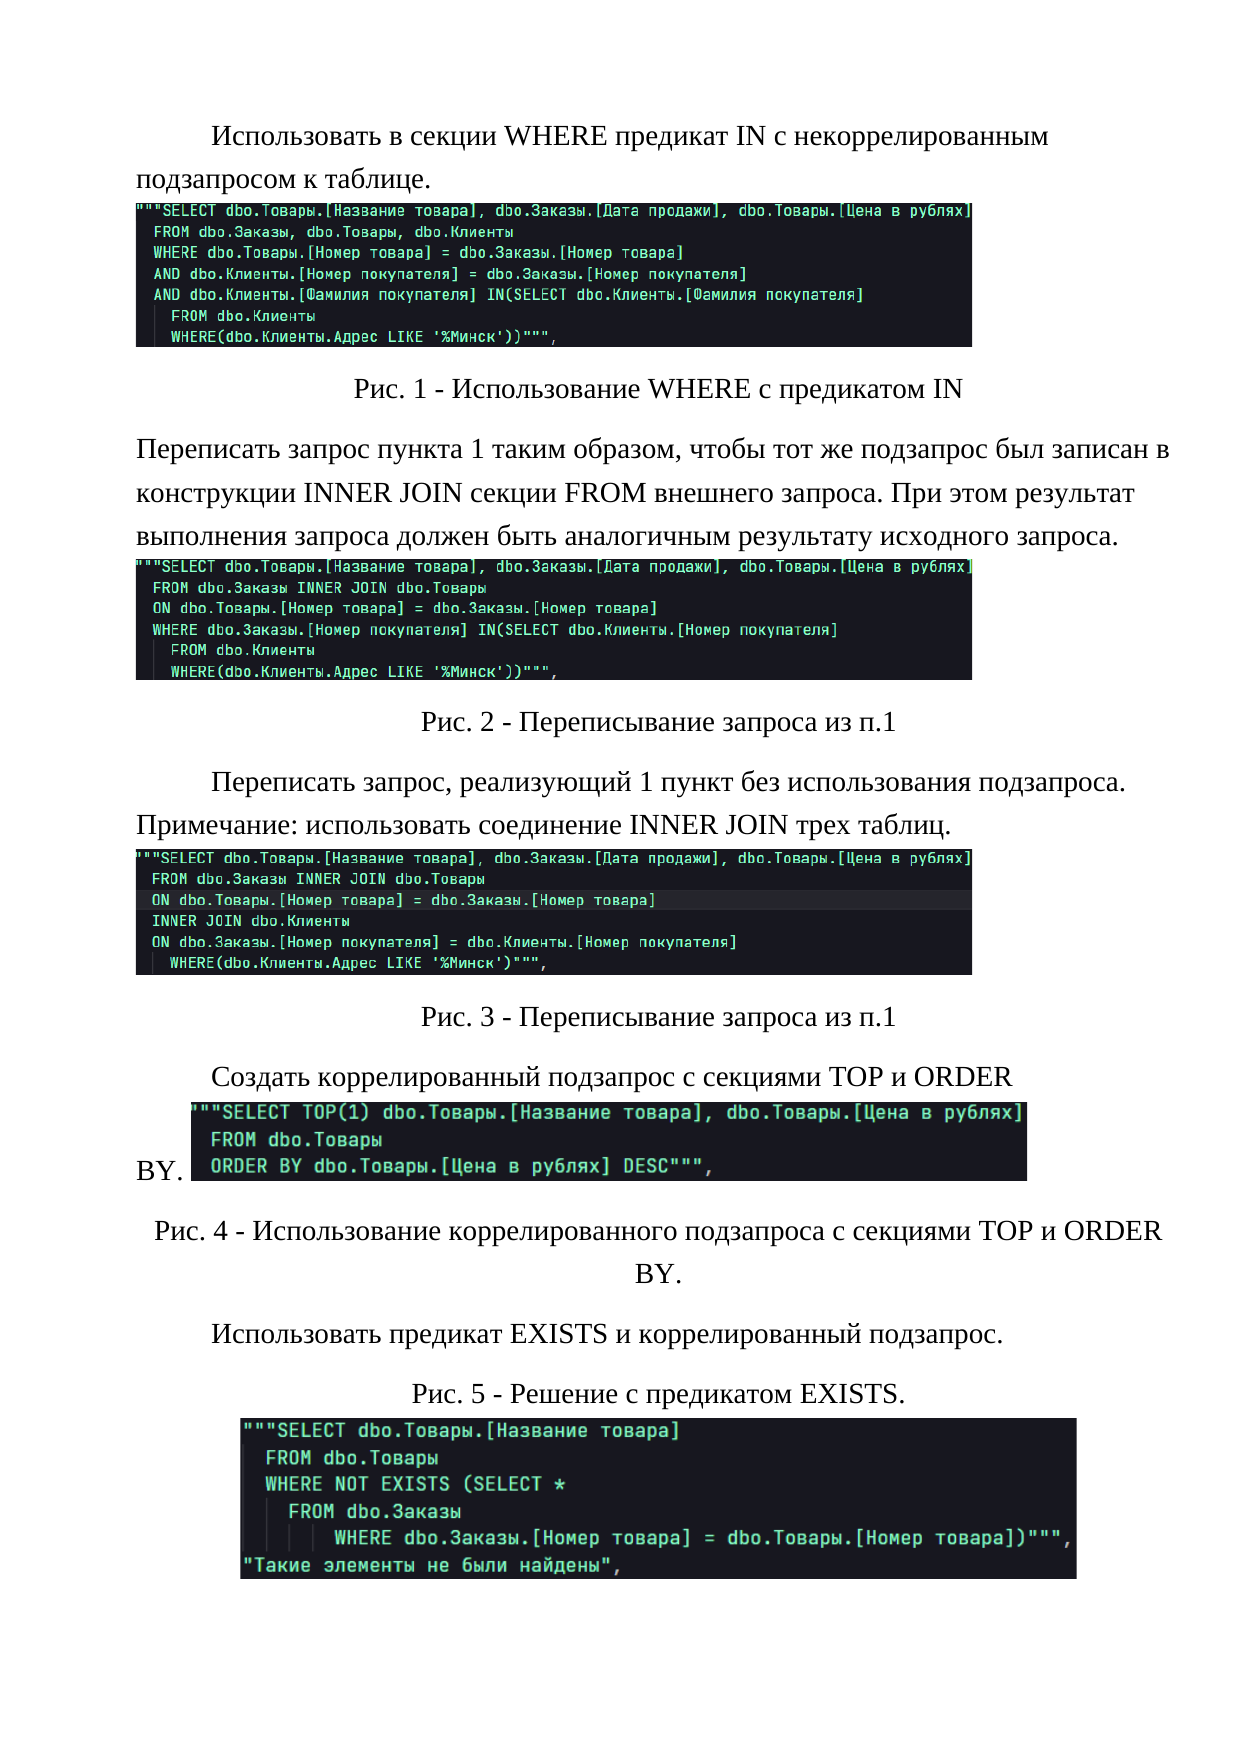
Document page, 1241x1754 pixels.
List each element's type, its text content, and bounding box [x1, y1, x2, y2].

text Создать коррелированный подзапрос c секциями TOP и ORDER BY. [136, 1059, 1181, 1187]
picture [135, 203, 973, 347]
picture [135, 559, 973, 680]
picture [135, 849, 973, 975]
text Рис. 1 - Использование WHERE с предикатом IN [136, 372, 1181, 405]
text Переписать запрос, реализующий 1 пункт без использования подзапроса. Примечание: использовать соединение INNER JOIN трех таблиц. [136, 764, 1181, 974]
picture [191, 1102, 1028, 1181]
text Использовать в секции WHERE предикат IN c некоррелированным подзапросом к таблице. [136, 118, 1181, 347]
text Рис. 3 - Переписывание запроса из п.1 [136, 999, 1181, 1032]
picture [240, 1418, 1077, 1579]
text Переписать запрос пункта 1 таким образом, чтобы тот же подзапрос был записан в конструкции INNER JOIN секции FROM внешнего запроса. При этом результат выполнения запроса должен быть аналогичным результату исходного запроса. [136, 431, 1181, 679]
text Использовать предикат EXISTS и коррелированный подзапрос. [136, 1317, 1181, 1350]
text Рис. 5 - Решение с предикатом EXISTS. [136, 1376, 1181, 1578]
text Рис. 4 - Использование коррелированного подзапроса c секциями TOP и ORDER BY. [136, 1213, 1181, 1290]
text Рис. 2 - Переписывание запроса из п.1 [136, 704, 1181, 738]
